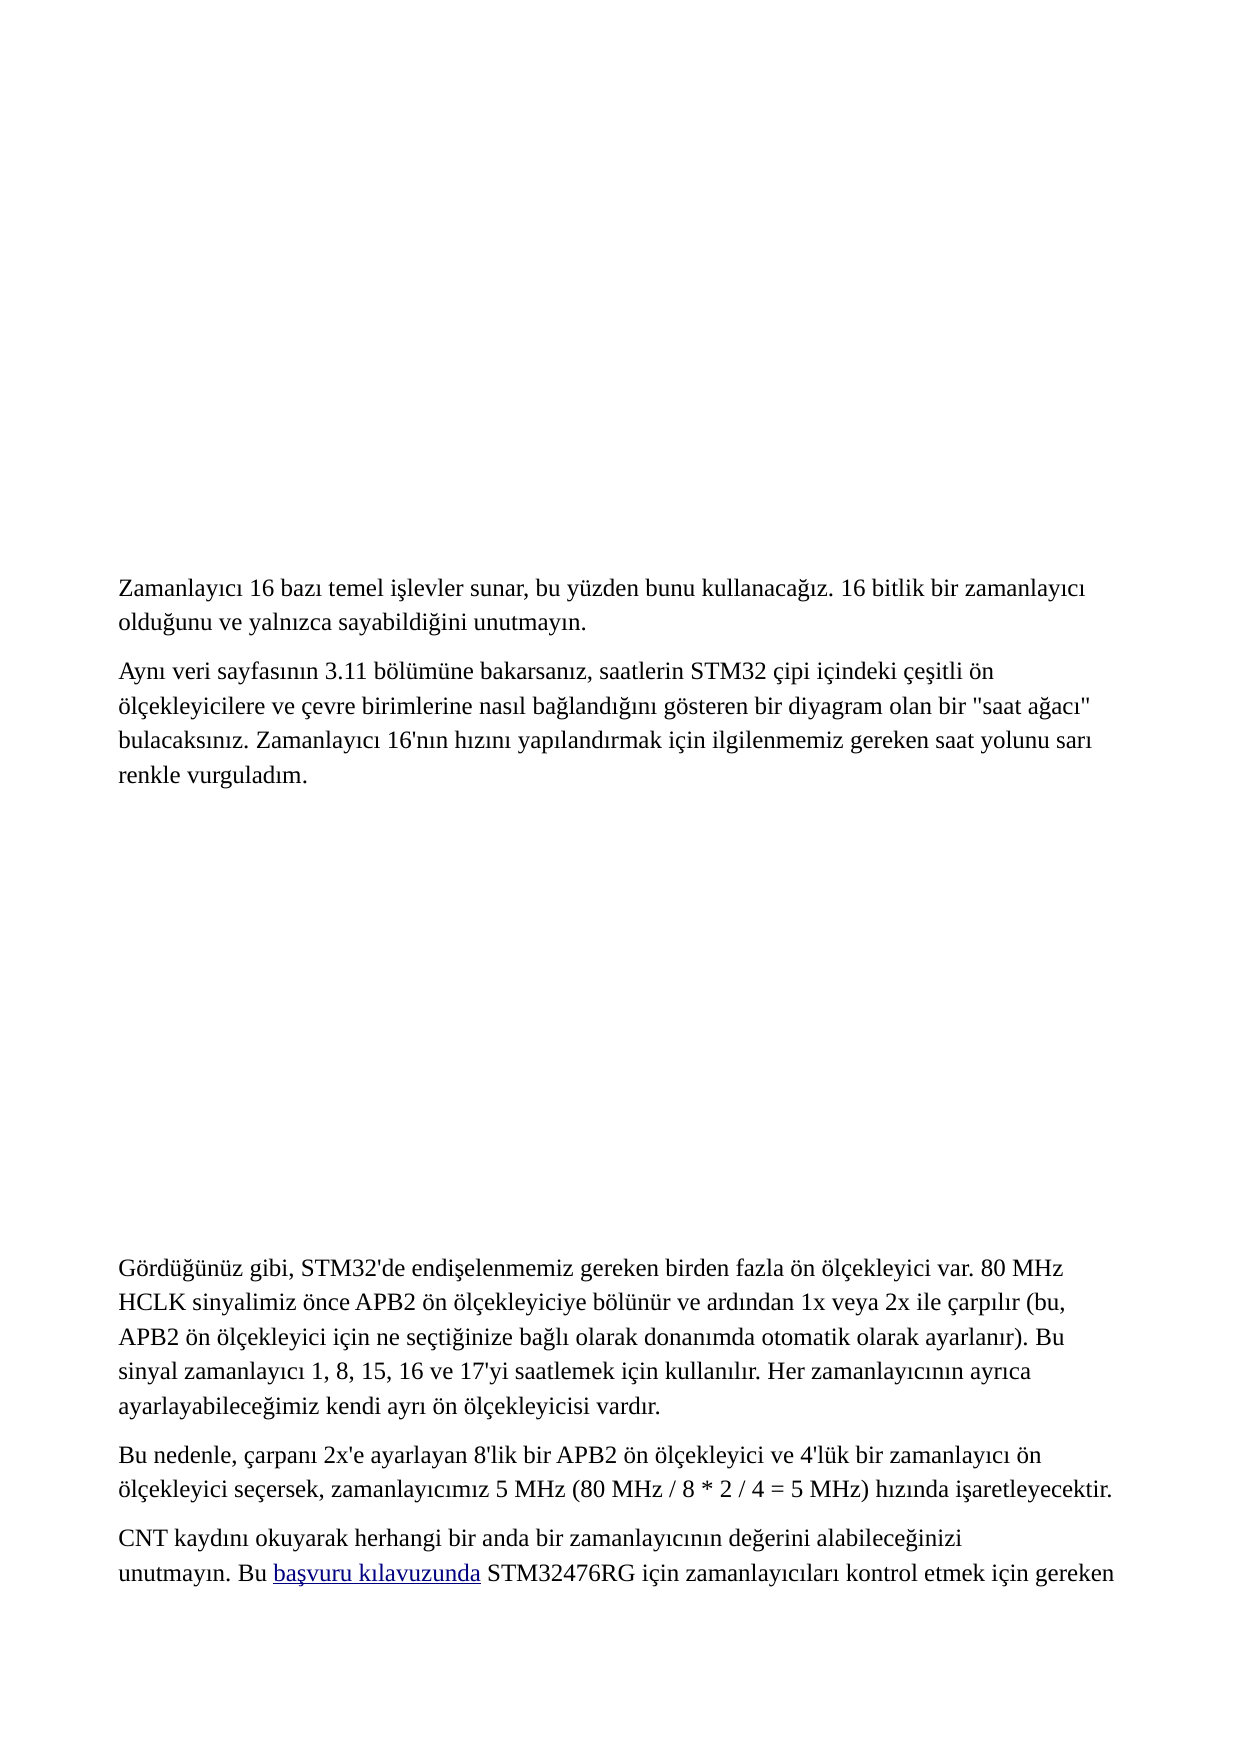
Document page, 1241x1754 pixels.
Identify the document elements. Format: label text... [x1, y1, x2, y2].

text Zamanlayıcı 16 bazı temel işlevler sunar, bu yüzden bunu kullanacağız. 16 bitlik bir zamanlayıcı olduğunu ve yalnızca sayabildiğini unutmayın. [118, 573, 1122, 636]
text Aynı veri sayfasının 3.11 bölümüne bakarsanız, saatlerin STM32 çipi içindeki çeşitli ön ölçekleyicilere ve çevre birimlerine nasıl bağlandığını gösteren bir diyagram olan bir "saat ağacı" bulacaksınız. Zamanlayıcı 16'nın hızını yapılandırmak için ilgilenmemiz gereken saat yolunu sarı renkle vurguladım. [118, 656, 1122, 788]
text Gördüğünüz gibi, STM32'de endişelenmemiz gereken birden fazla ön ölçekleyici var. 80 MHz HCLK sinyalimiz önce APB2 ön ölçekleyiciye bölünür ve ardından 1x veya 2x ile çarpılır (bu, APB2 ön ölçekleyici için ne seçtiğinize bağlı olarak donanımda otomatik olarak ayarlanır). Bu sinyal zamanlayıcı 1, 8, 15, 16 ve 17'yi saatlemek için kullanılır. Her zamanlayıcının ayrıca ayarlayabileceğimiz kendi ayrı ön ölçekleyicisi vardır. [118, 1253, 1122, 1419]
text Bu nedenle, çarpanı 2x'e ayarlayan 8'lik bir APB2 ön ölçekleyici ve 4'lük bir zamanlayıcı ön ölçekleyici seçersek, zamanlayıcımız 5 MHz (80 MHz / 8 * 2 / 4 = 5 MHz) hızında işaretleyecektir. [118, 1440, 1122, 1503]
text CNT kaydını okuyarak herhangi bir anda bir zamanlayıcının değerini alabileceğinizi unutmayın. Bu başvuru kılavuzunda STM32476RG için zamanlayıcıları kontrol etmek için gereken [118, 1523, 1122, 1587]
